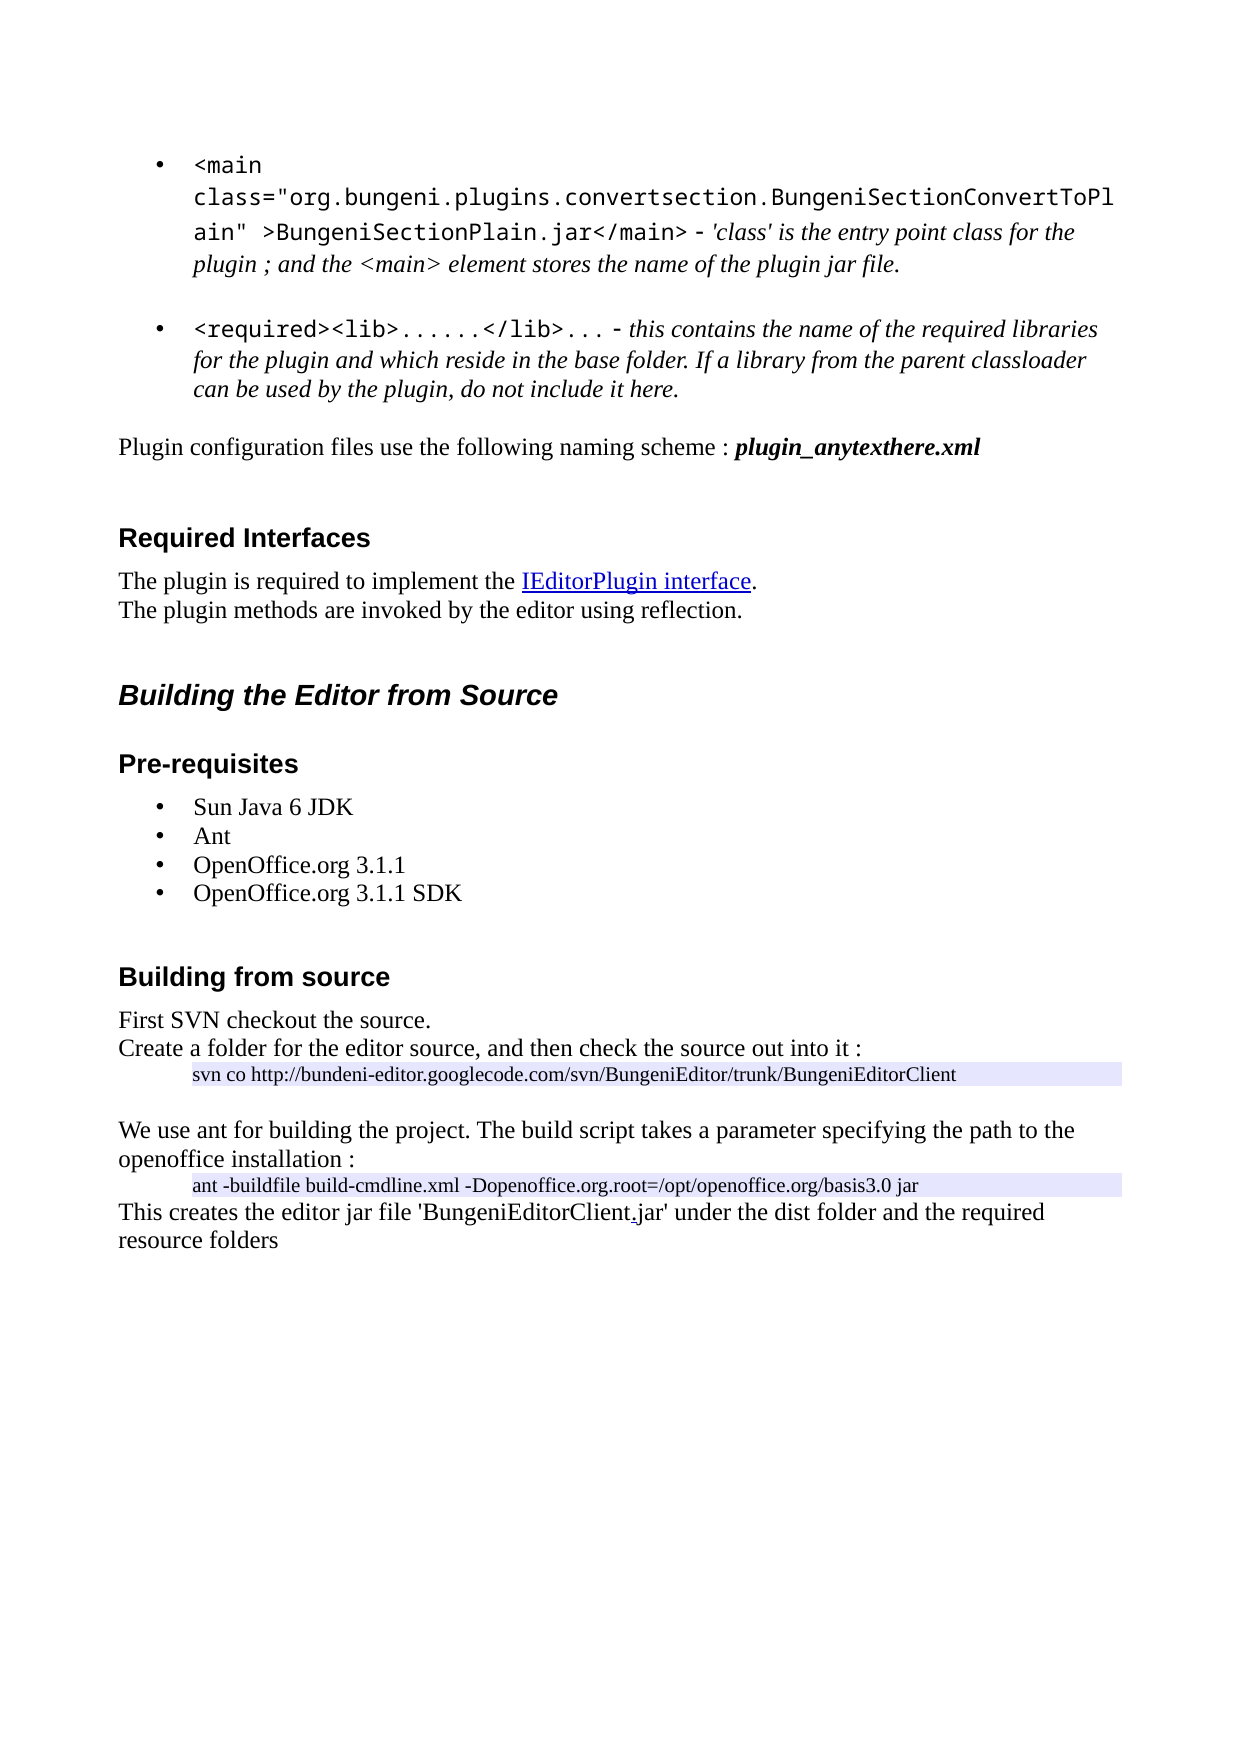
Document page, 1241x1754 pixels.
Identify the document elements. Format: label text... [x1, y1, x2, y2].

text The plugin is required to implement the IEditorPlugin interface. [118, 566, 1122, 595]
subtitle Building the Editor from Source [118, 677, 1122, 711]
subtitle Building from source [118, 961, 1122, 992]
text svn co http://bundeni-editor.googlecode.com/svn/BungeniEditor/trunk/BungeniEditorClient [192, 1062, 1122, 1086]
list <required><lib>......</lib>... - this contains the name of the required libraries for the plugin and which reside in the base folder. If a library from the parent classloader can be used by the plugin, do not include it here. [156, 309, 1122, 403]
list <main class="org.bungeni.plugins.convertsection.BungeniSectionConvertToPlain" >BungeniSectionPlain.jar</main> - 'class' is the entry point class for the plugin ; and the <main> element stores the name of the plugin jar file. [156, 149, 1122, 277]
list OpenOffice.org 3.1.1 [156, 850, 1122, 878]
text We use ant for building the project. The build script takes a parameter specifying the path to the openoffice installation : [118, 1115, 1122, 1173]
list Sun Java 6 JDK [156, 792, 1122, 821]
text Plugin configuration files use the following naming scheme : plugin_anytexthere.xml [118, 432, 1122, 461]
subtitle Required Interfaces [118, 522, 1122, 554]
text The plugin methods are invoked by the editor using reflection. [118, 595, 1122, 624]
subtitle Pre-requisites [118, 748, 1122, 780]
list Ant [156, 821, 1122, 850]
list OpenOffice.org 3.1.1 SDK [156, 878, 1122, 907]
text Create a folder for the editor source, and then check the source out into it : [118, 1033, 1122, 1062]
text This creates the editor jar file 'BungeniEditorClient.jar' under the dist folder and the required resource folders [118, 1197, 1122, 1254]
text ant -buildfile build-cmdline.xml -Dopenoffice.org.root=/opt/openoffice.org/basis3.0 jar [192, 1173, 1122, 1197]
text First SVN checkout the source. [118, 1005, 1122, 1033]
